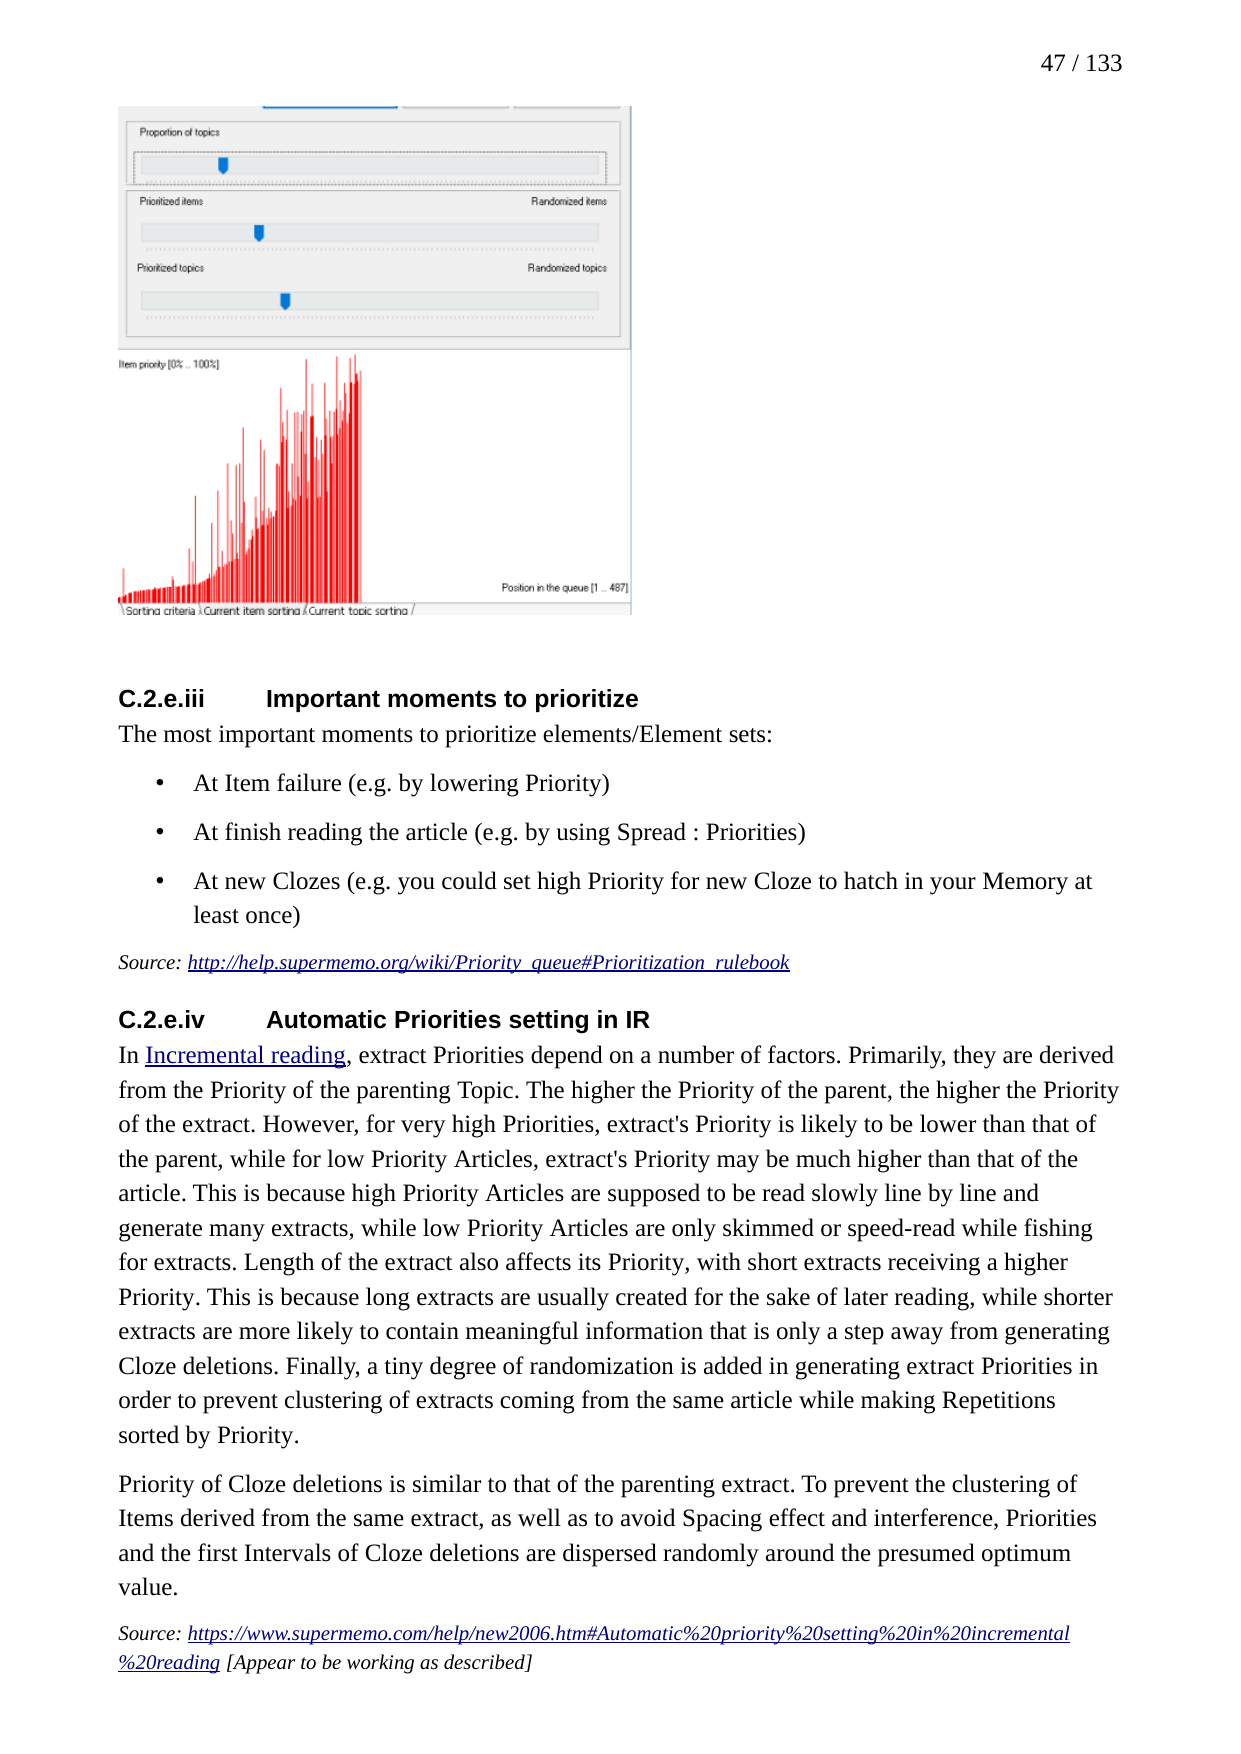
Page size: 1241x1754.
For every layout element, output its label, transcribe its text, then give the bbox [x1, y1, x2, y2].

subtitle Automatic Priorities setting in IR [118, 1006, 1122, 1034]
text Priority of Cloze deletions is similar to that of the parenting extract. To prevent the clustering of Items derived from the same extract, as well as to avoid Spacing effect and interference, Priorities and the first Intervals of Cloze deletions are dispersed randomly around the presumed optimum value. [118, 1469, 1122, 1601]
text The most important moments to prioritize elements/Element sets: [118, 719, 1122, 748]
list At new Clozes (e.g. you could set high Priority for new Cloze to hatch in your Memory at least once) [156, 866, 1122, 929]
list At Item failure (e.g. by lowering Priority) [156, 768, 1122, 797]
text Source: http://help.supermemo.org/wiki/Priority_queue#Prioritization_rulebook [118, 950, 1122, 974]
picture [118, 106, 632, 615]
text Source: https://www.supermemo.com/help/new2006.htm#Automatic%20priority%20setting%20in%20incremental%20reading [Appear to be working as described] [118, 1621, 1122, 1674]
subtitle Important moments to prioritize [118, 684, 1122, 713]
text In Incremental reading, extract Priorities depend on a number of factors. Primarily, they are derived from the Priority of the parenting Topic. The higher the Priority of the parent, the higher the Priority of the extract. However, for very high Priorities, extract's Priority is likely to be lower than that of the parent, while for low Priority Articles, extract's Priority may be much higher than that of the article. This is because high Priority Articles are supposed to be read slowly line by line and generate many extracts, while low Priority Articles are only skimmed or speed-read while fishing for extracts. Length of the extract also affects its Priority, with short extracts receiving a higher Priority. This is because long extracts are usually created for the sake of later reading, while shorter extracts are more likely to contain meaningful information that is only a step away from generating Cloze deletions. Finally, a tiny degree of randomization is added in generating extract Priorities in order to prevent clustering of extracts coming from the same article while making Repetitions sorted by Priority. [118, 1040, 1122, 1448]
list At finish reading the article (e.g. by using Spread : Priorities) [156, 817, 1122, 846]
